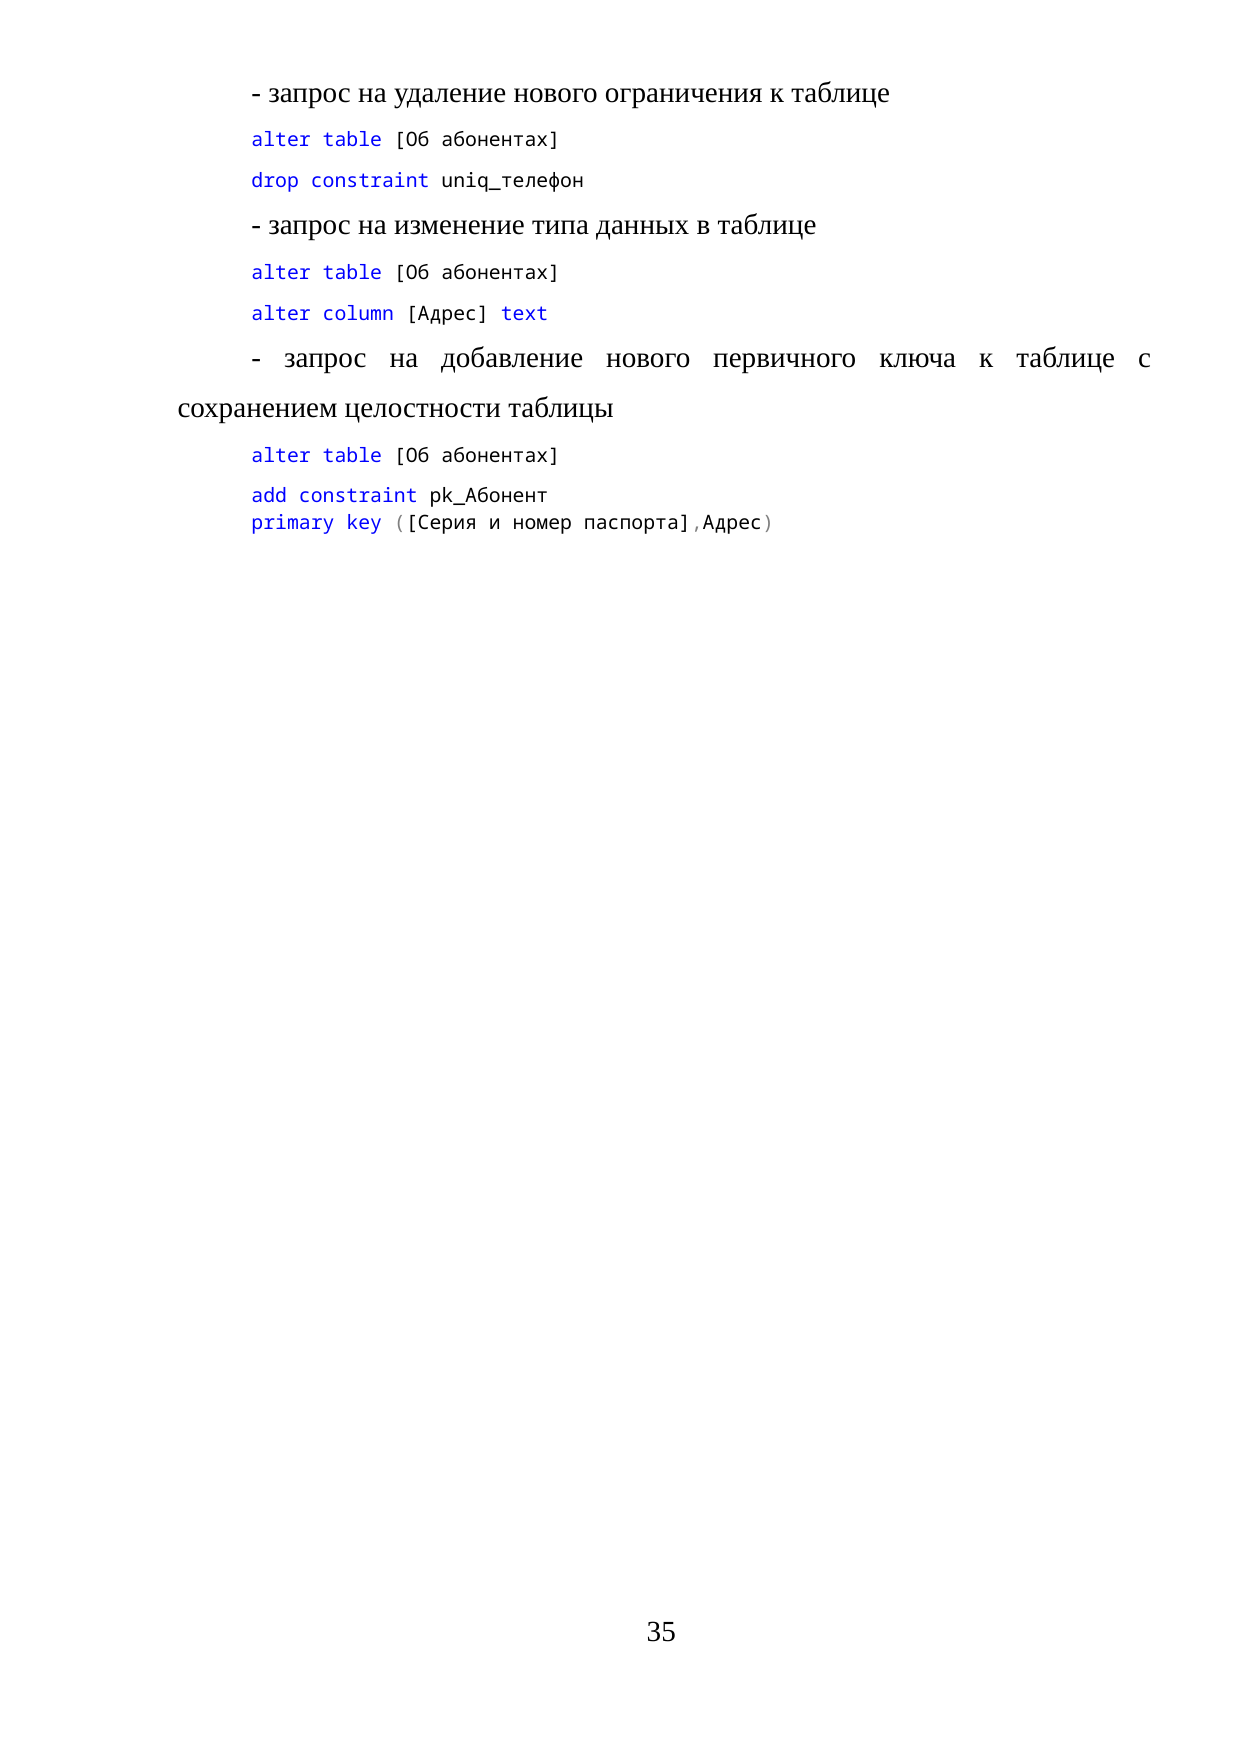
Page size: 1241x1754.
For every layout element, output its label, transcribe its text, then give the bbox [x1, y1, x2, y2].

text - запрос на изменение типа данных в таблице [177, 207, 1152, 241]
text alter table [Об абонентах] [177, 126, 1152, 153]
text - запрос на удаление нового ограничения к таблице [177, 75, 1152, 108]
text drop constraint uniq_телефон [177, 167, 1152, 193]
text alter table [Об абонентах] [177, 258, 1152, 285]
text alter table [Об абонентах] [177, 441, 1152, 468]
text add constraint pk_Абонент [177, 482, 1152, 509]
text primary key ([Серия и номер паспорта],Адрес) [177, 509, 1152, 536]
text - запрос на добавление нового первичного ключа к таблице с сохранением целостности таблицы [177, 340, 1152, 424]
text alter column [Адрес] text [177, 299, 1152, 326]
